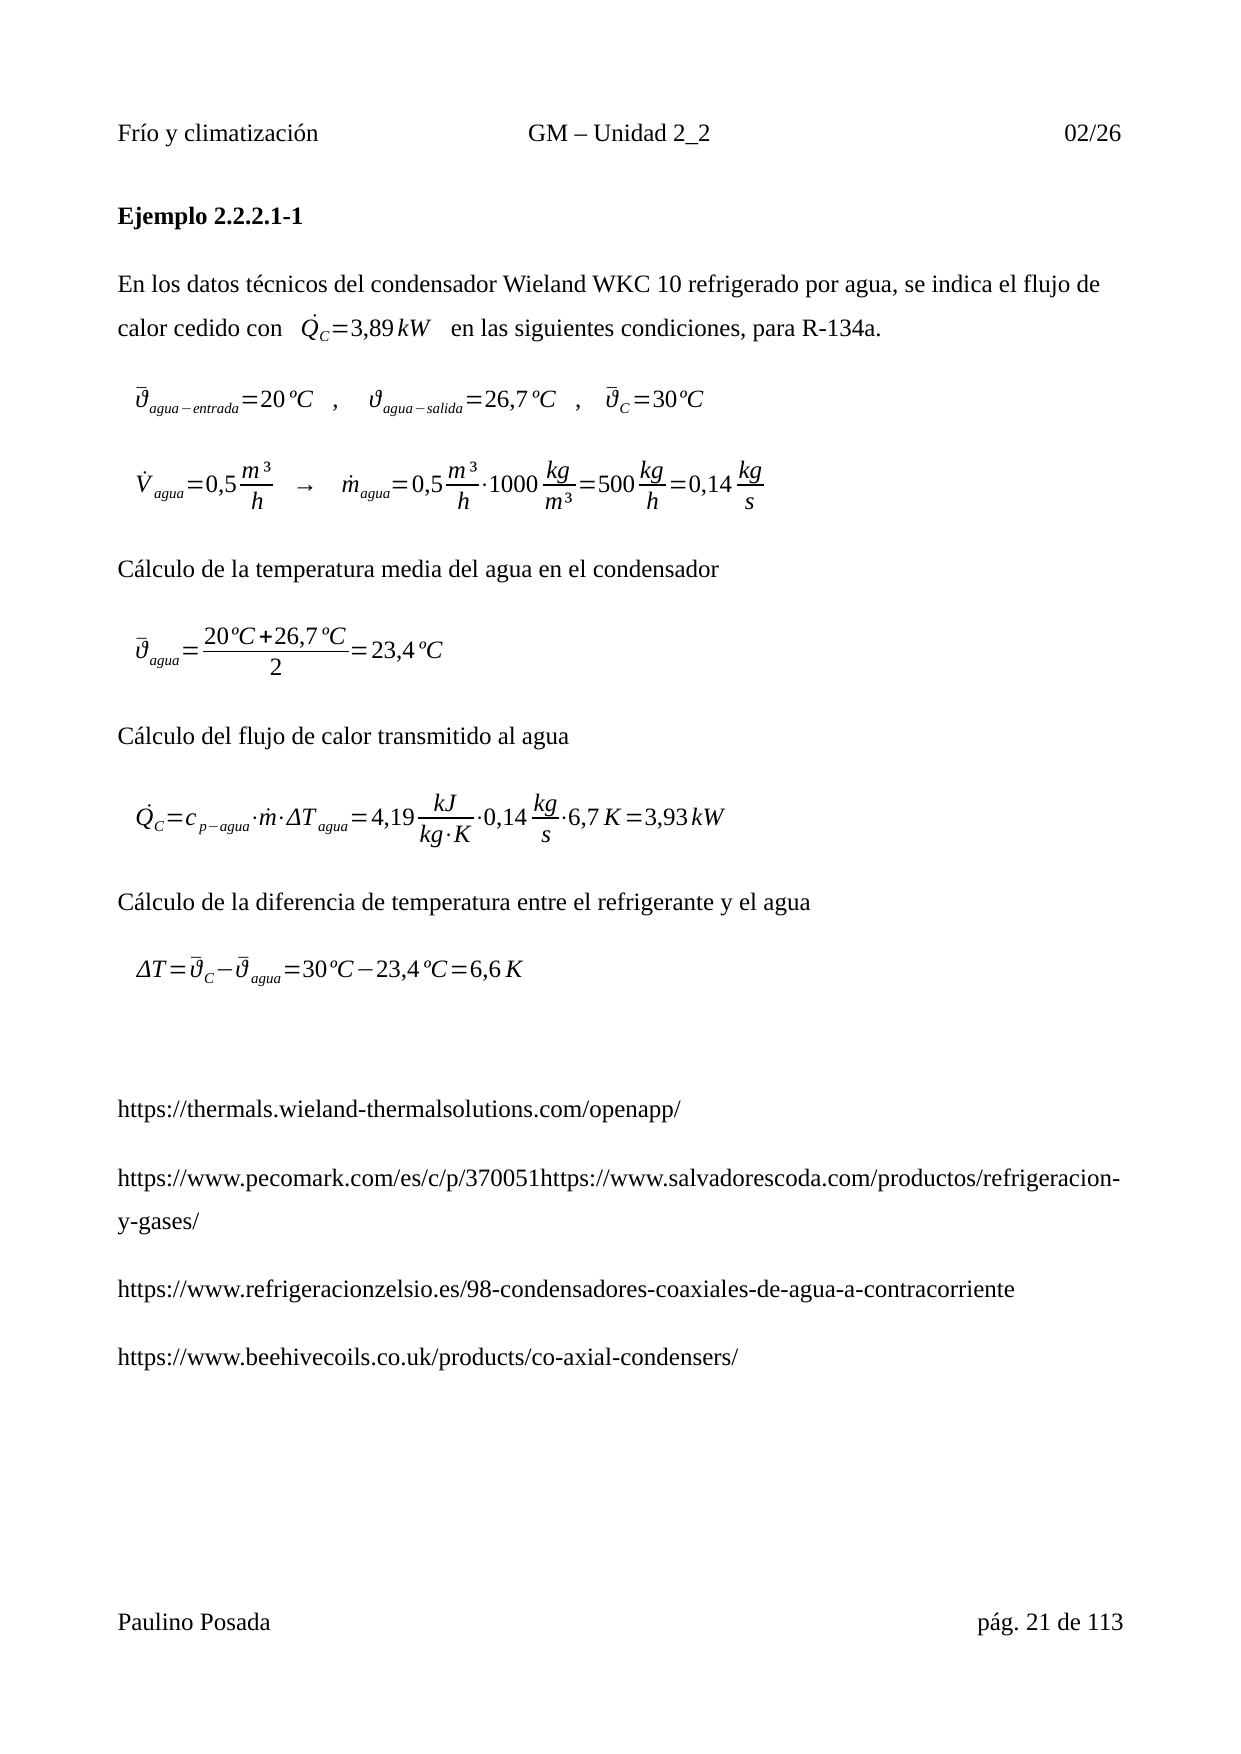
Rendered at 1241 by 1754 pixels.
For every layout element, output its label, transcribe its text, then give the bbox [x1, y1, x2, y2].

text Cálculo de la temperatura media del agua en el condensador [117, 554, 1123, 583]
text https://www.pecomark.com/es/c/p/370051https://www.salvadorescoda.com/productos/refrigeracion-y-gases/ [117, 1163, 1123, 1234]
text https://www.beehivecoils.co.uk/products/co-axial-condensers/ [117, 1342, 1123, 1371]
text → [117, 456, 1123, 515]
text https://www.refrigeracionzelsio.es/98-condensadores-coaxiales-de-agua-a-contracorriente [117, 1274, 1123, 1303]
text En los datos técnicos del condensador Wieland WKC 10 refrigerado por agua, se indica el flujo de calor cedido conen las siguientes condiciones, para R-134a. [117, 269, 1123, 345]
text , , [117, 384, 1123, 417]
text Cálculo del flujo de calor transmitido al agua [117, 721, 1123, 750]
text https://thermals.wieland-thermalsolutions.com/openapp/ [117, 1094, 1123, 1123]
text Ejemplo 2.2.2.1-1 [117, 201, 1123, 230]
text Cálculo de la diferencia de temperatura entre el refrigerante y el agua [117, 887, 1123, 916]
